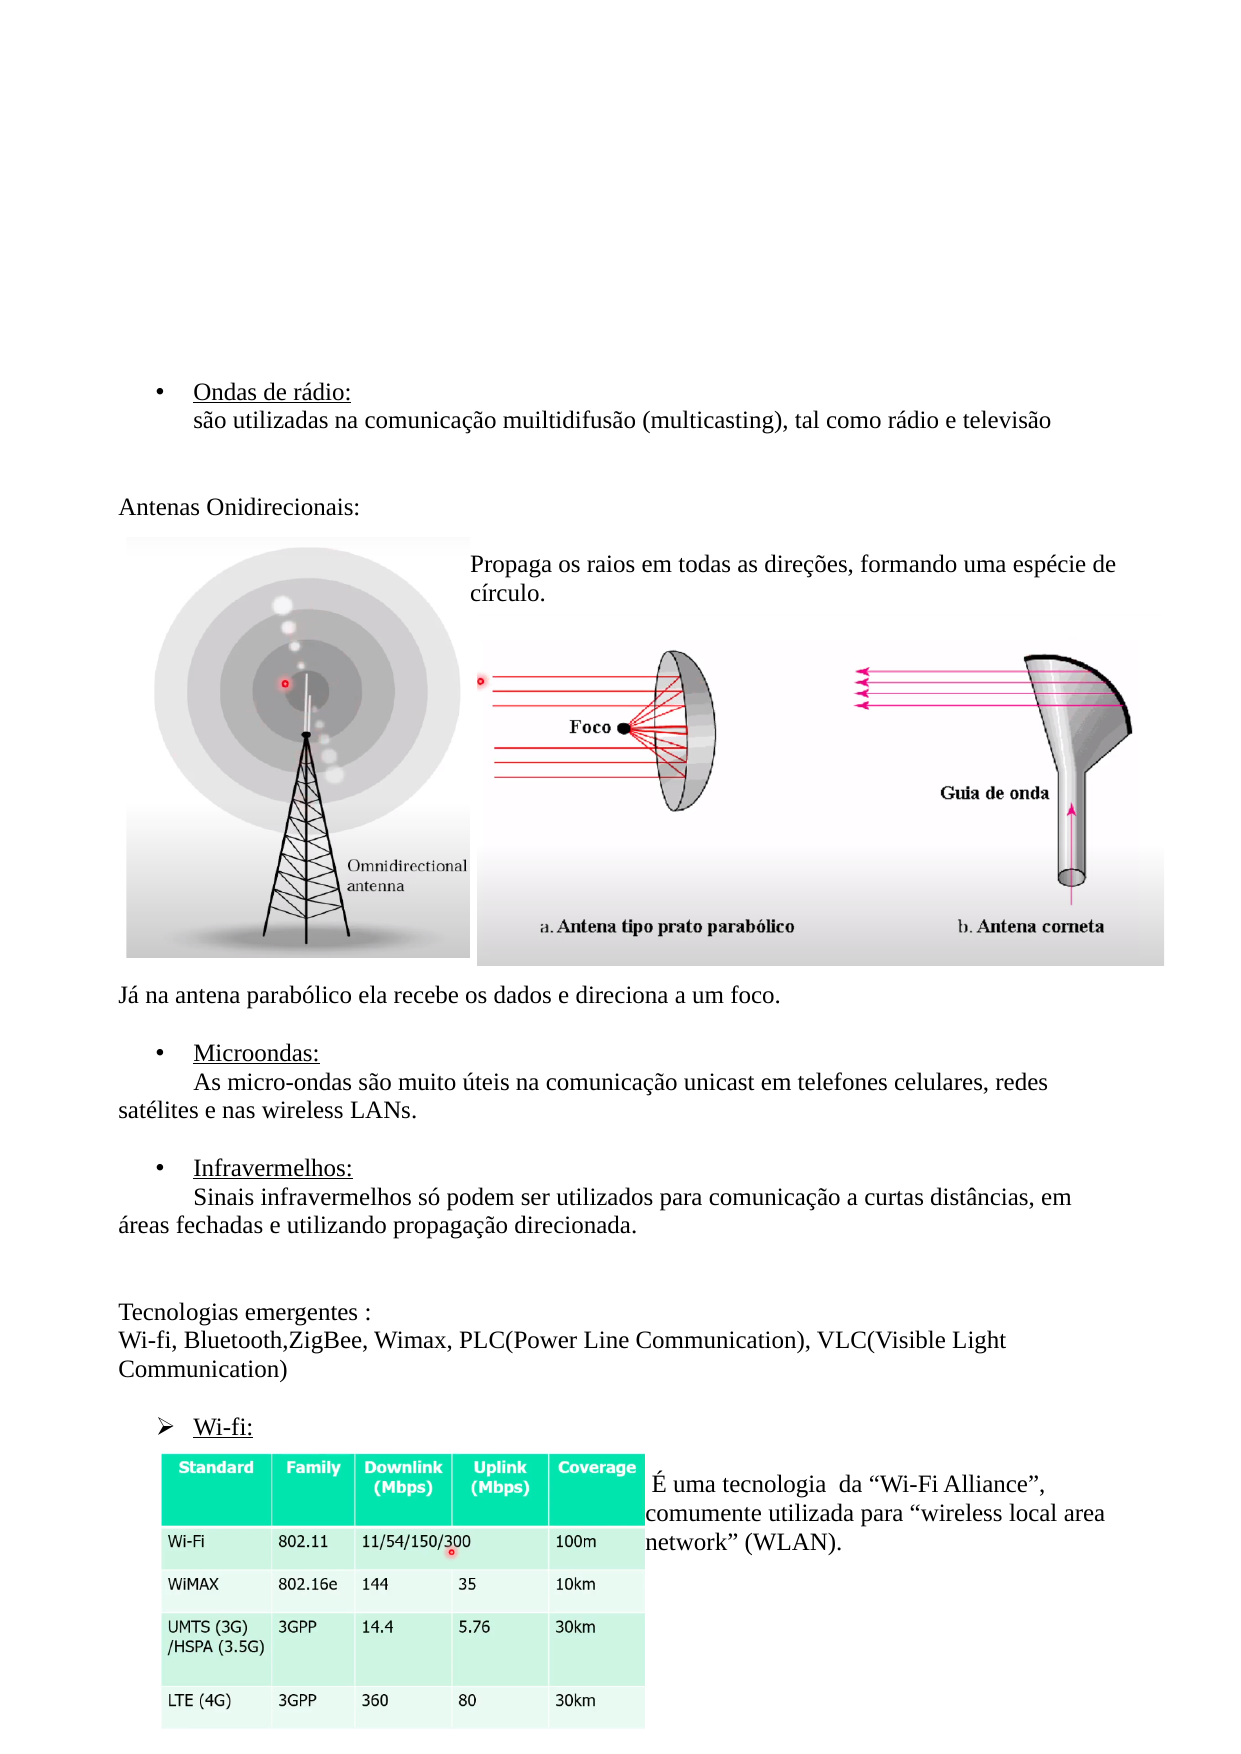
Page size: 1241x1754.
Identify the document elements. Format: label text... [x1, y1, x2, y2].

text Propaga os raios em todas as direções, formando uma espécie de círculo. [470, 549, 1122, 607]
list Microondas: [156, 1038, 1122, 1067]
text Tecnologias emergentes : [118, 1297, 1122, 1326]
list Wi-fi: [156, 1412, 1122, 1441]
picture [126, 537, 470, 958]
text [118, 1469, 160, 1556]
text É uma tecnologia da “Wi-Fi Alliance”, comumente utilizada para “wireless local area network” (WLAN). [645, 1469, 1122, 1556]
picture [160, 1451, 645, 1730]
list Infravermelhos: [156, 1153, 1122, 1182]
list Ondas de rádio: [156, 377, 1122, 406]
text Antenas Onidirecionais: [118, 492, 1122, 521]
picture [477, 614, 1165, 966]
text Sinais infravermelhos só podem ser utilizados para comunicação a curtas distâncias, em áreas fechadas e utilizando propagação direcionada. [118, 1182, 1122, 1239]
text Wi-fi, Bluetooth,ZigBee, Wimax, PLC(Power Line Communication), VLC(Visible Light Communication) [118, 1326, 1122, 1383]
text As micro-ondas são muito úteis na comunicação unicast em telefones celulares, redes satélites e nas wireless LANs. [118, 1067, 1122, 1124]
text Já na antena parabólico ela recebe os dados e direciona a um foco. [118, 981, 1122, 1009]
list são utilizadas na comunicação muiltidifusão (multicasting), tal como rádio e televisão [156, 406, 1122, 434]
